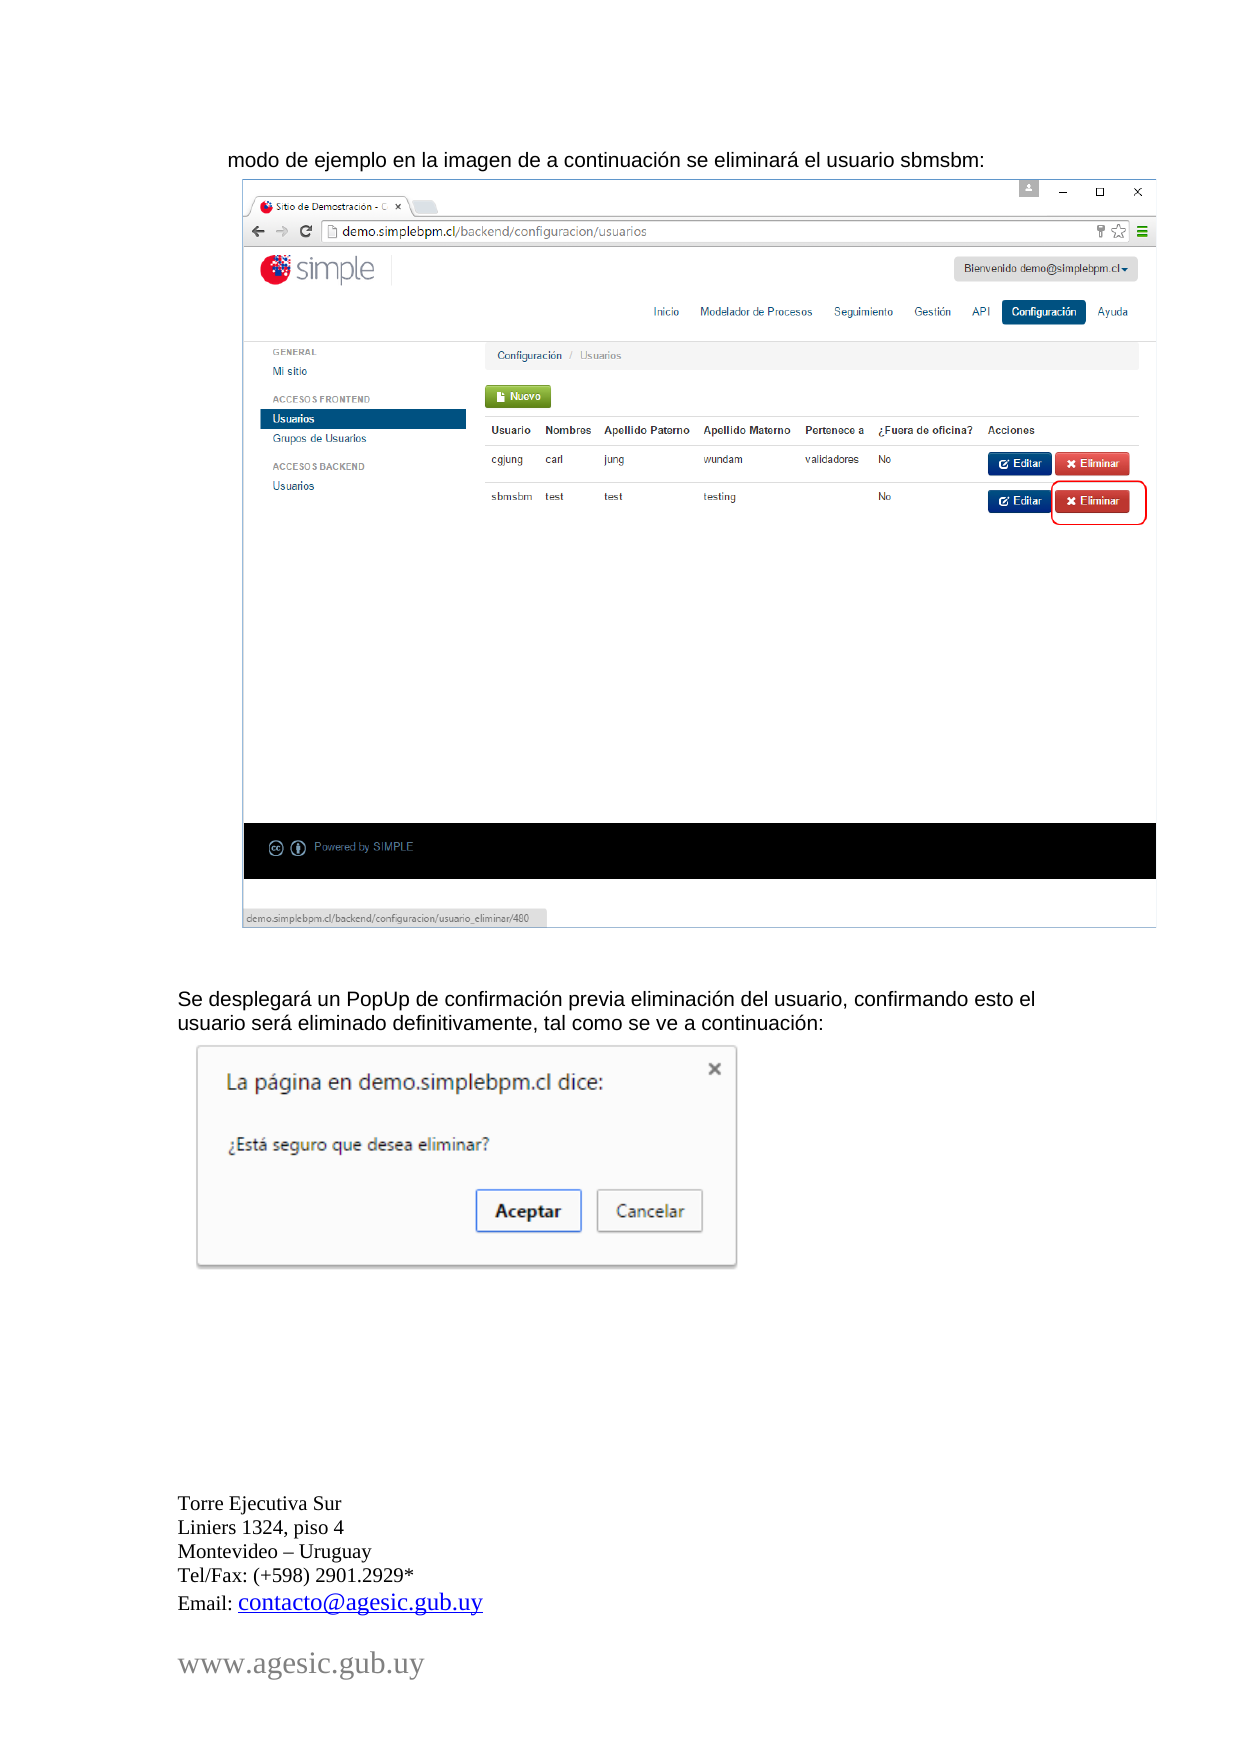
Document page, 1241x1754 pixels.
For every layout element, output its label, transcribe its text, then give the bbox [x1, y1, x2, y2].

picture [242, 179, 1157, 928]
picture [192, 1042, 742, 1271]
list modo de ejemplo en la imagen de a continuación se eliminará el usuario sbmsbm: [177, 148, 1063, 935]
text Se desplegará un PopUp de confirmación previa eliminación del usuario, confirmando esto el usuario será eliminado definitivamente, tal como se ve a continuación: [177, 987, 1063, 1278]
